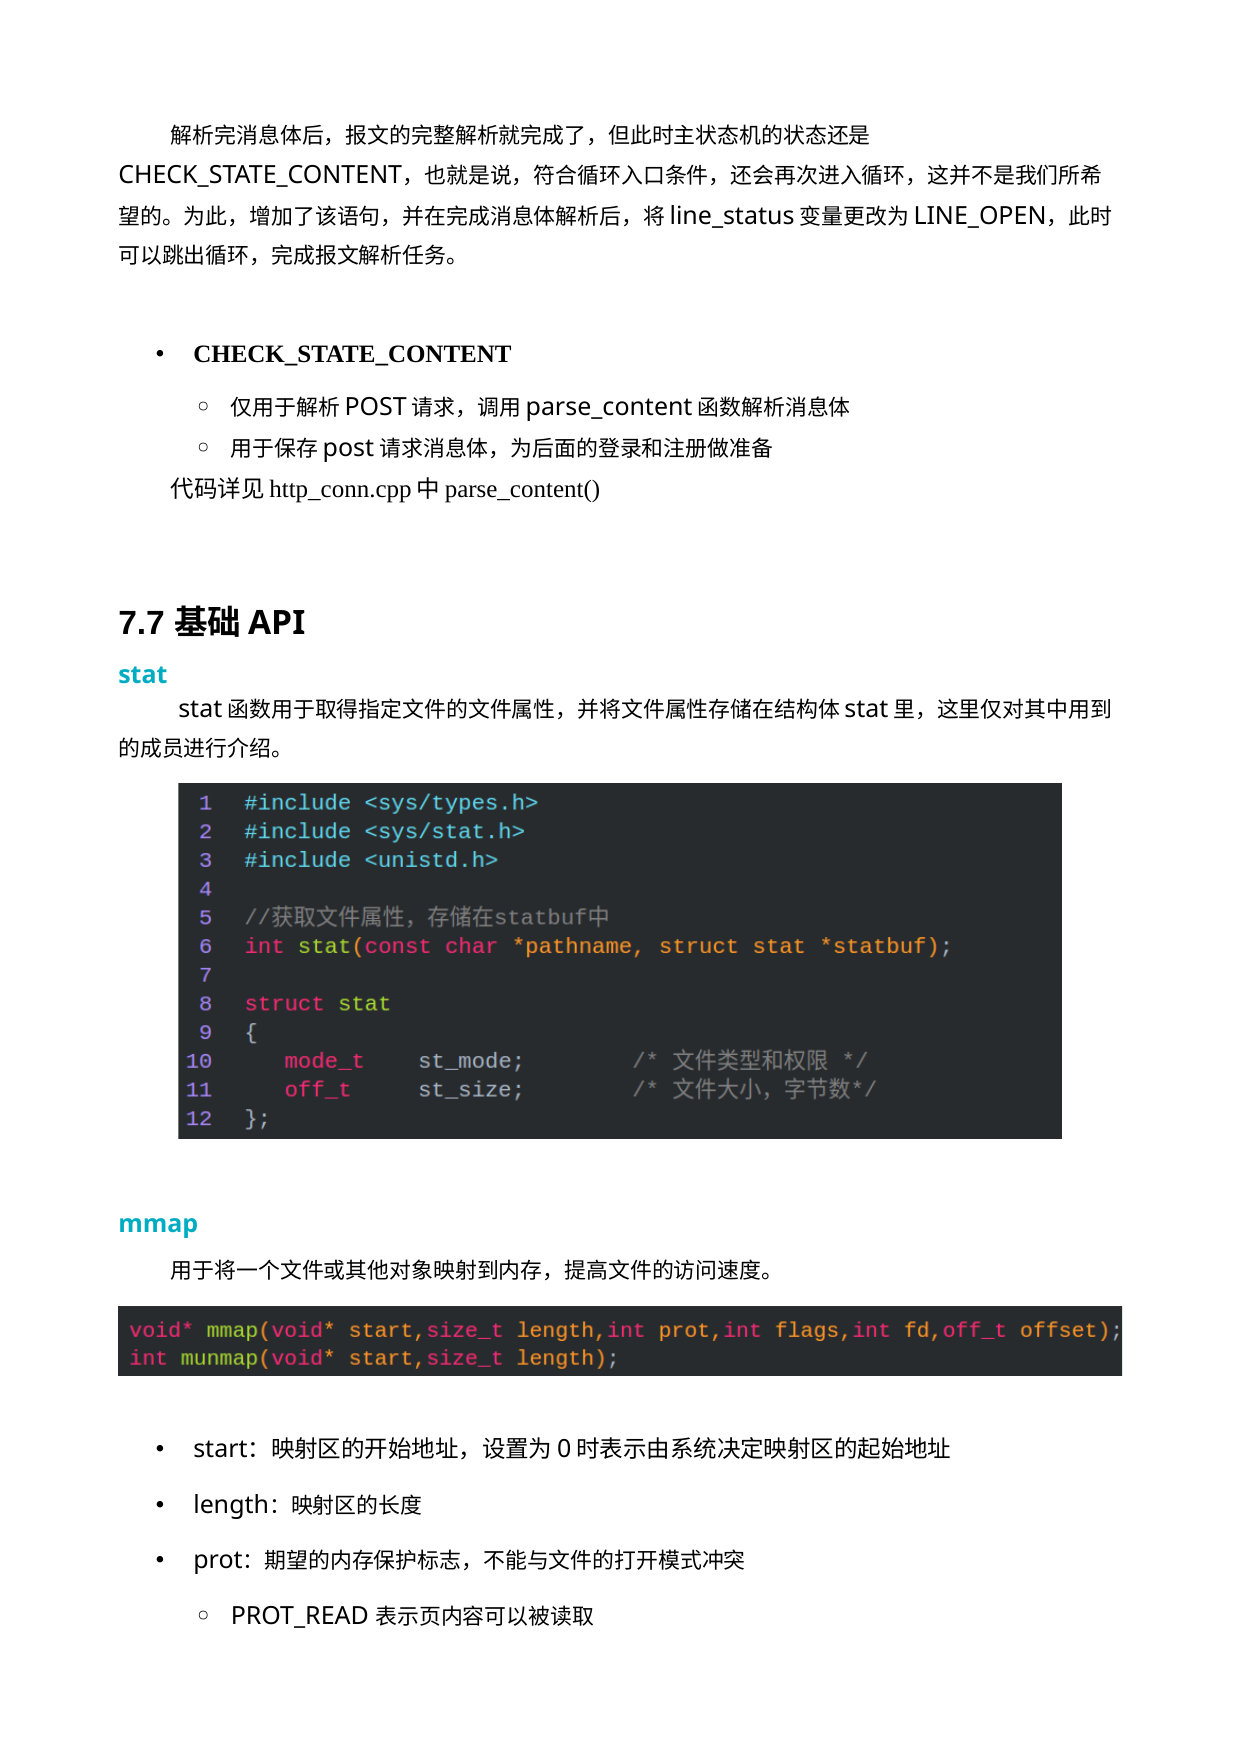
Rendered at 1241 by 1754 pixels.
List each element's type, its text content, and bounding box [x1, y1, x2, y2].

text 用于将一个文件或其他对象映射到内存，提高文件的访问速度。 [118, 1253, 1122, 1284]
picture [118, 1305, 1123, 1376]
list 仅用于解析POST请求，调用parse_content函数解析消息体 [193, 388, 1122, 422]
list CHECK_STATE_CONTENT [156, 339, 1122, 368]
list PROT_READ 表示页内容可以被读取 [193, 1597, 1122, 1631]
list prot：期望的内存保护标志，不能与文件的打开模式冲突 [156, 1542, 1122, 1576]
subtitle 7.7 基础API [118, 595, 1122, 644]
text stat函数用于取得指定文件的文件属性，并将文件属性存储在结构体stat里，这里仅对其中用到的成员进行介绍。 [118, 691, 1122, 763]
list start：映射区的开始地址，设置为0时表示由系统决定映射区的起始地址 [156, 1431, 1122, 1465]
subtitle stat [118, 657, 1122, 691]
list 用于保存post请求消息体，为后面的登录和注册做准备 [193, 429, 1122, 463]
list length：映射区的长度 [156, 1486, 1122, 1521]
text 代码详见http_conn.cpp中parse_content() [118, 470, 1122, 504]
subtitle mmap [118, 1206, 1122, 1240]
picture [178, 783, 1062, 1139]
text 解析完消息体后，报文的完整解析就完成了，但此时主状态机的状态还是CHECK_STATE_CONTENT，也就是说，符合循环入口条件，还会再次进入循环，这并不是我们所希望的。为此，增加了该语句，并在完成消息体解析后，将line_status变量更改为LINE_OPEN，此时可以跳出循环，完成报文解析任务。 [118, 118, 1122, 269]
